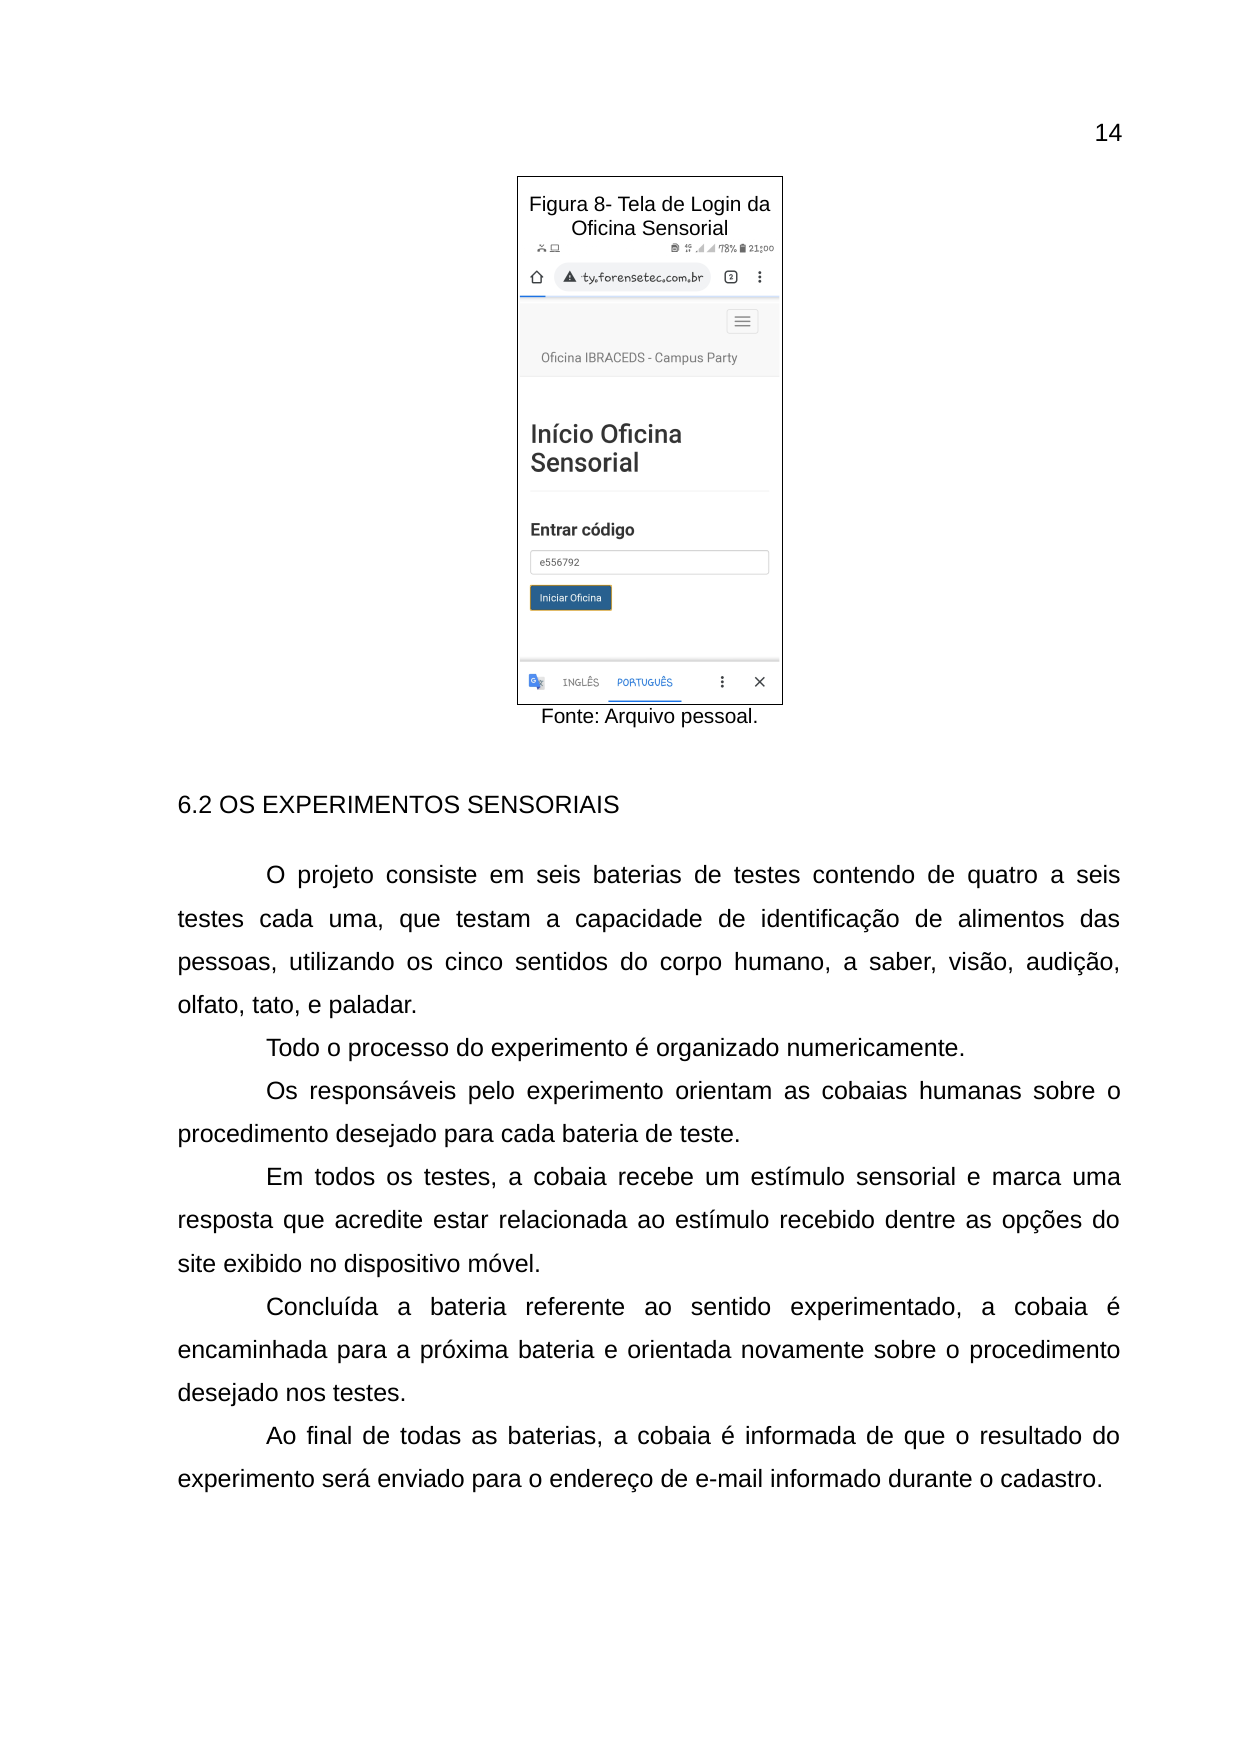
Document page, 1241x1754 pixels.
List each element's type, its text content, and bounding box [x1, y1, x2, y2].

text Concluída a bateria referente ao sentido experimentado, a cobaia é encaminhada para a próxima bateria e orientada novamente sobre o procedimento desejado nos testes. [177, 1292, 1122, 1407]
text Em todos os testes, a cobaia recebe um estímulo sensorial e marca uma resposta que acredite estar relacionada ao estímulo recebido dentre as opções do site exibido no dispositivo móvel. [177, 1162, 1122, 1277]
text Todo o processo do experimento é organizado numericamente. [177, 1033, 1122, 1062]
text Ao final de todas as baterias, a cobaia é informada de que o resultado do experimento será enviado para o endereço de e-mail informado durante o cadastro. [177, 1421, 1122, 1493]
text Figura 8- Tela de Login da Oficina Sensorial [520, 192, 779, 239]
picture [519, 239, 780, 702]
text Os responsáveis pelo experimento orientam as cobaias humanas sobre o procedimento desejado para cada bateria de teste. [177, 1076, 1122, 1148]
text Fonte: Arquivo pessoal. [177, 176, 1122, 728]
text O projeto consiste em seis baterias de testes contendo de quatro a seis testes cada uma, que testam a capacidade de identificação de alimentos das pessoas, utilizando os cinco sentidos do corpo humano, a saber, visão, audição, olfato, tato, e paladar. [177, 860, 1122, 1018]
subtitle Os experimentos sensoriais [177, 790, 1122, 819]
